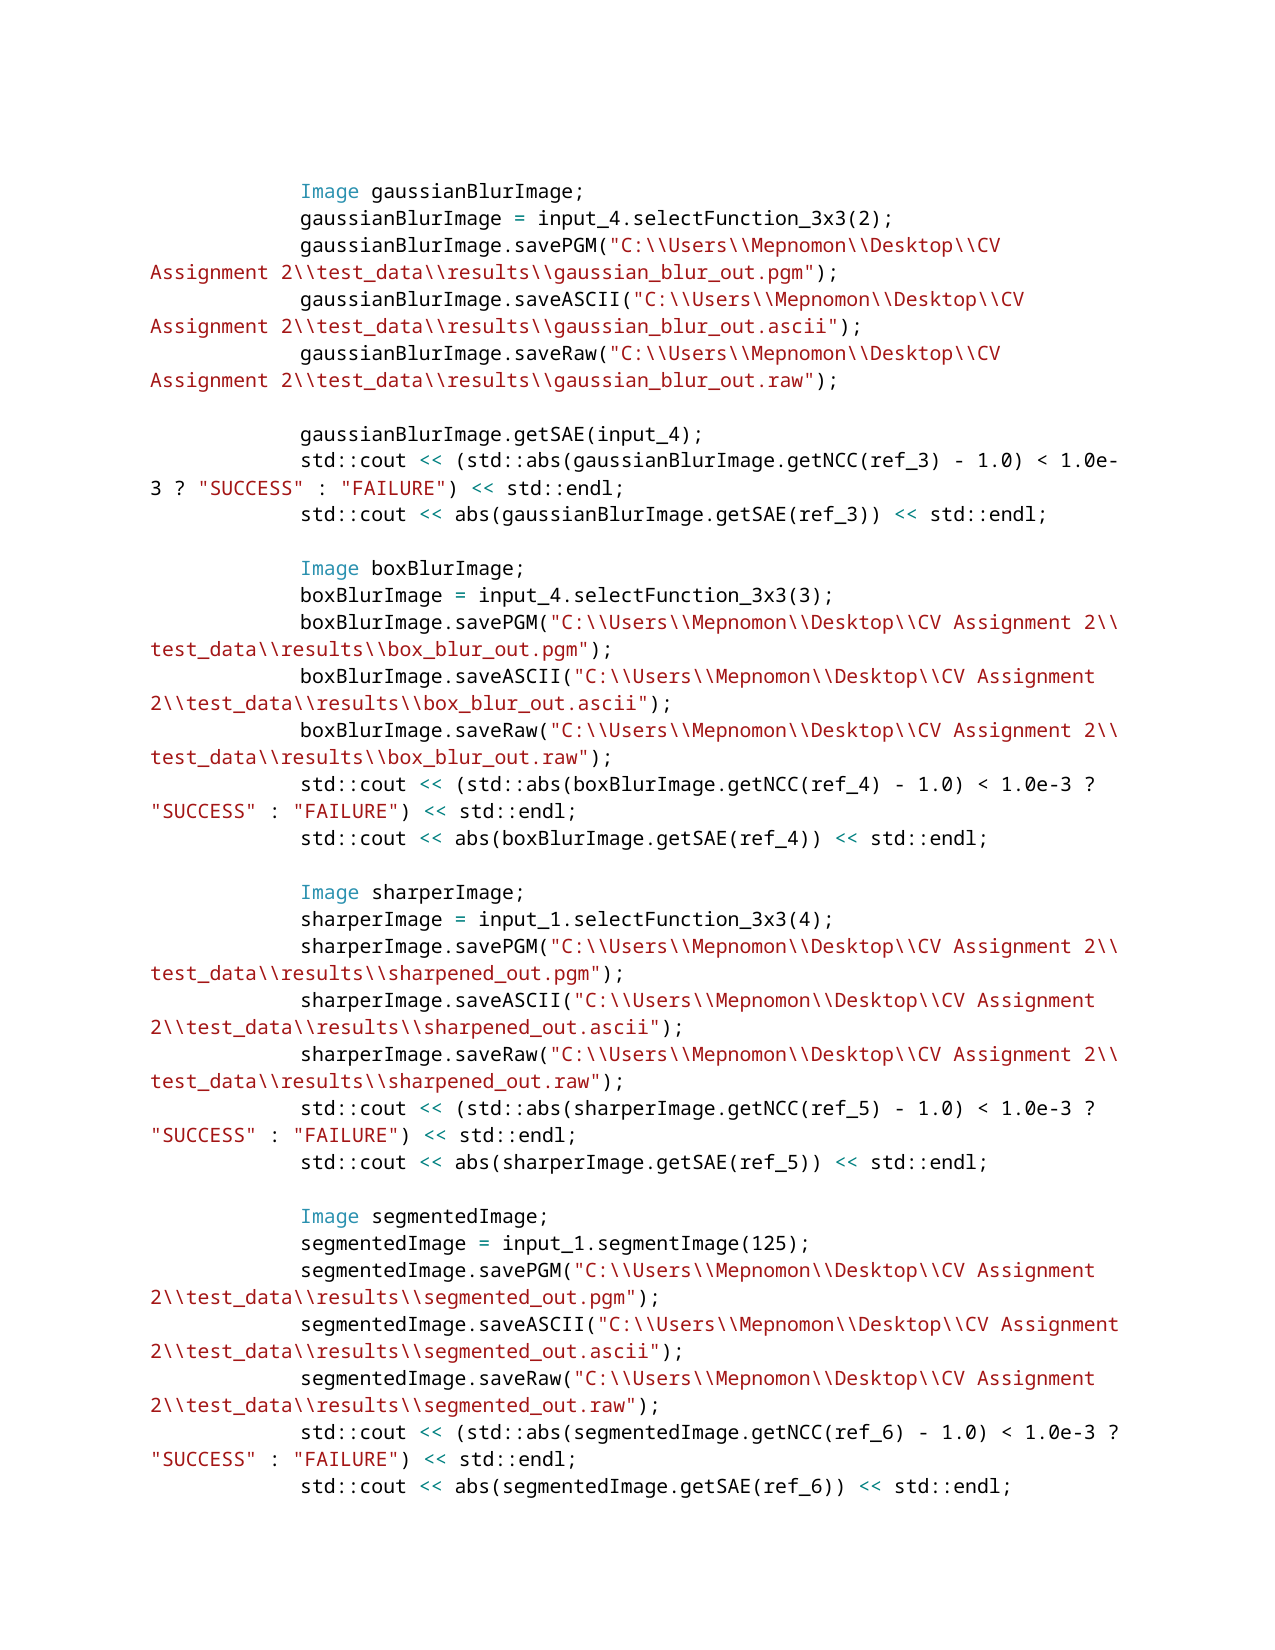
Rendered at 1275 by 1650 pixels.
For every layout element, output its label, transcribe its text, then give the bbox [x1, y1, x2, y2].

text gaussianBlurImage.saveASCII("C:\\Users\\Mepnomon\\Desktop\\CV Assignment 2\\test_data\\results\\gaussian_blur_out.ascii"); [150, 285, 1125, 339]
text Image sharperImage; [150, 878, 1125, 905]
text std::cout << abs(gaussianBlurImage.getSAE(ref_3)) << std::endl; [150, 501, 1125, 528]
text std::cout << abs(boxBlurImage.getSAE(ref_4)) << std::endl; [150, 824, 1125, 851]
text std::cout << (std::abs(sharperImage.getNCC(ref_5) - 1.0) < 1.0e-3 ? "SUCCESS" : "FAILURE") << std::endl; [150, 1094, 1125, 1148]
text sharperImage.saveASCII("C:\\Users\\Mepnomon\\Desktop\\CV Assignment 2\\test_data\\results\\sharpened_out.ascii"); [150, 986, 1125, 1040]
text segmentedImage = input_1.segmentImage(125); [150, 1229, 1125, 1256]
text boxBlurImage = input_4.selectFunction_3x3(3); [150, 582, 1125, 609]
text gaussianBlurImage.savePGM("C:\\Users\\Mepnomon\\Desktop\\CV Assignment 2\\test_data\\results\\gaussian_blur_out.pgm"); [150, 231, 1125, 285]
text boxBlurImage.savePGM("C:\\Users\\Mepnomon\\Desktop\\CV Assignment 2\\test_data\\results\\box_blur_out.pgm"); [150, 609, 1125, 663]
text sharperImage.savePGM("C:\\Users\\Mepnomon\\Desktop\\CV Assignment 2\\test_data\\results\\sharpened_out.pgm"); [150, 932, 1125, 986]
text Image gaussianBlurImage; [150, 177, 1125, 204]
text std::cout << abs(sharperImage.getSAE(ref_5)) << std::endl; [150, 1148, 1125, 1175]
text sharperImage = input_1.selectFunction_3x3(4); [150, 905, 1125, 932]
text boxBlurImage.saveASCII("C:\\Users\\Mepnomon\\Desktop\\CV Assignment 2\\test_data\\results\\box_blur_out.ascii"); [150, 663, 1125, 717]
text segmentedImage.saveRaw("C:\\Users\\Mepnomon\\Desktop\\CV Assignment 2\\test_data\\results\\segmented_out.raw"); [150, 1364, 1125, 1418]
text sharperImage.saveRaw("C:\\Users\\Mepnomon\\Desktop\\CV Assignment 2\\test_data\\results\\sharpened_out.raw"); [150, 1040, 1125, 1094]
text std::cout << (std::abs(gaussianBlurImage.getNCC(ref_3) - 1.0) < 1.0e-3 ? "SUCCESS" : "FAILURE") << std::endl; [150, 447, 1125, 501]
text segmentedImage.saveASCII("C:\\Users\\Mepnomon\\Desktop\\CV Assignment 2\\test_data\\results\\segmented_out.ascii"); [150, 1310, 1125, 1364]
text boxBlurImage.saveRaw("C:\\Users\\Mepnomon\\Desktop\\CV Assignment 2\\test_data\\results\\box_blur_out.raw"); [150, 717, 1125, 771]
text gaussianBlurImage.getSAE(input_4); [150, 420, 1125, 447]
text Image segmentedImage; [150, 1202, 1125, 1229]
text Image boxBlurImage; [150, 555, 1125, 582]
text std::cout << abs(segmentedImage.getSAE(ref_6)) << std::endl; [150, 1472, 1125, 1499]
text gaussianBlurImage.saveRaw("C:\\Users\\Mepnomon\\Desktop\\CV Assignment 2\\test_data\\results\\gaussian_blur_out.raw"); [150, 339, 1125, 393]
text gaussianBlurImage = input_4.selectFunction_3x3(2); [150, 204, 1125, 231]
text segmentedImage.savePGM("C:\\Users\\Mepnomon\\Desktop\\CV Assignment 2\\test_data\\results\\segmented_out.pgm"); [150, 1256, 1125, 1310]
text std::cout << (std::abs(boxBlurImage.getNCC(ref_4) - 1.0) < 1.0e-3 ? "SUCCESS" : "FAILURE") << std::endl; [150, 771, 1125, 824]
text std::cout << (std::abs(segmentedImage.getNCC(ref_6) - 1.0) < 1.0e-3 ? "SUCCESS" : "FAILURE") << std::endl; [150, 1418, 1125, 1472]
